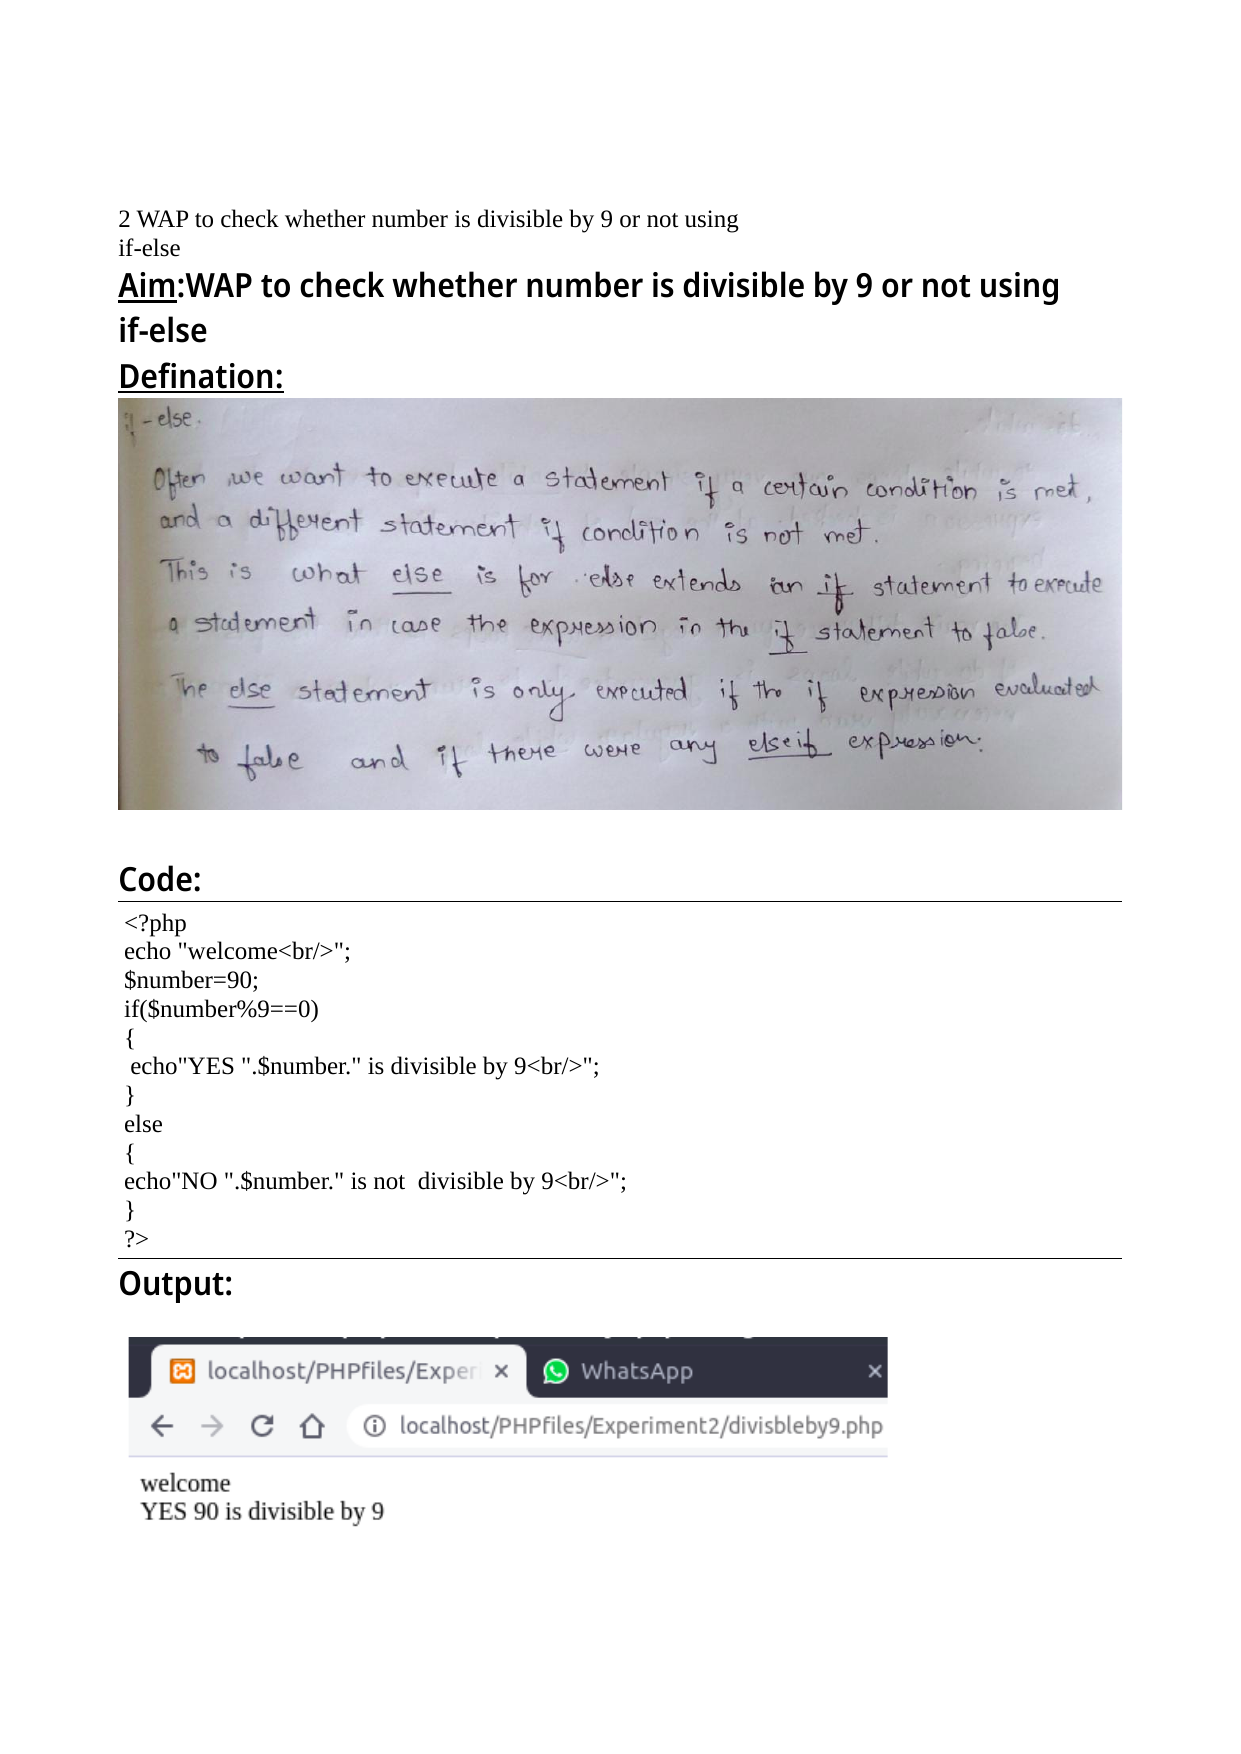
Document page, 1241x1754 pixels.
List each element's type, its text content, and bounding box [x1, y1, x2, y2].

text 2 WAP to check whether number is divisible by 9 or not using [118, 204, 1122, 233]
picture [118, 398, 1123, 810]
picture [128, 1337, 888, 1617]
text Code: [118, 855, 1122, 901]
table_header <?php echo "welcome<br/>"; $number=90; if($number%9==0) { echo"YES ".$number." is divisible by 9<br/>"; } else { echo"NO ".$number." is not divisible by 9<br/>"; } ?> [118, 902, 1122, 1258]
text Aim:WAP to check whether number is divisible by 9 or not using [118, 262, 1122, 307]
text if-else [118, 233, 1122, 262]
text Defination: [118, 353, 1122, 398]
text Output: [118, 1259, 1122, 1305]
text if-else [118, 307, 1122, 353]
